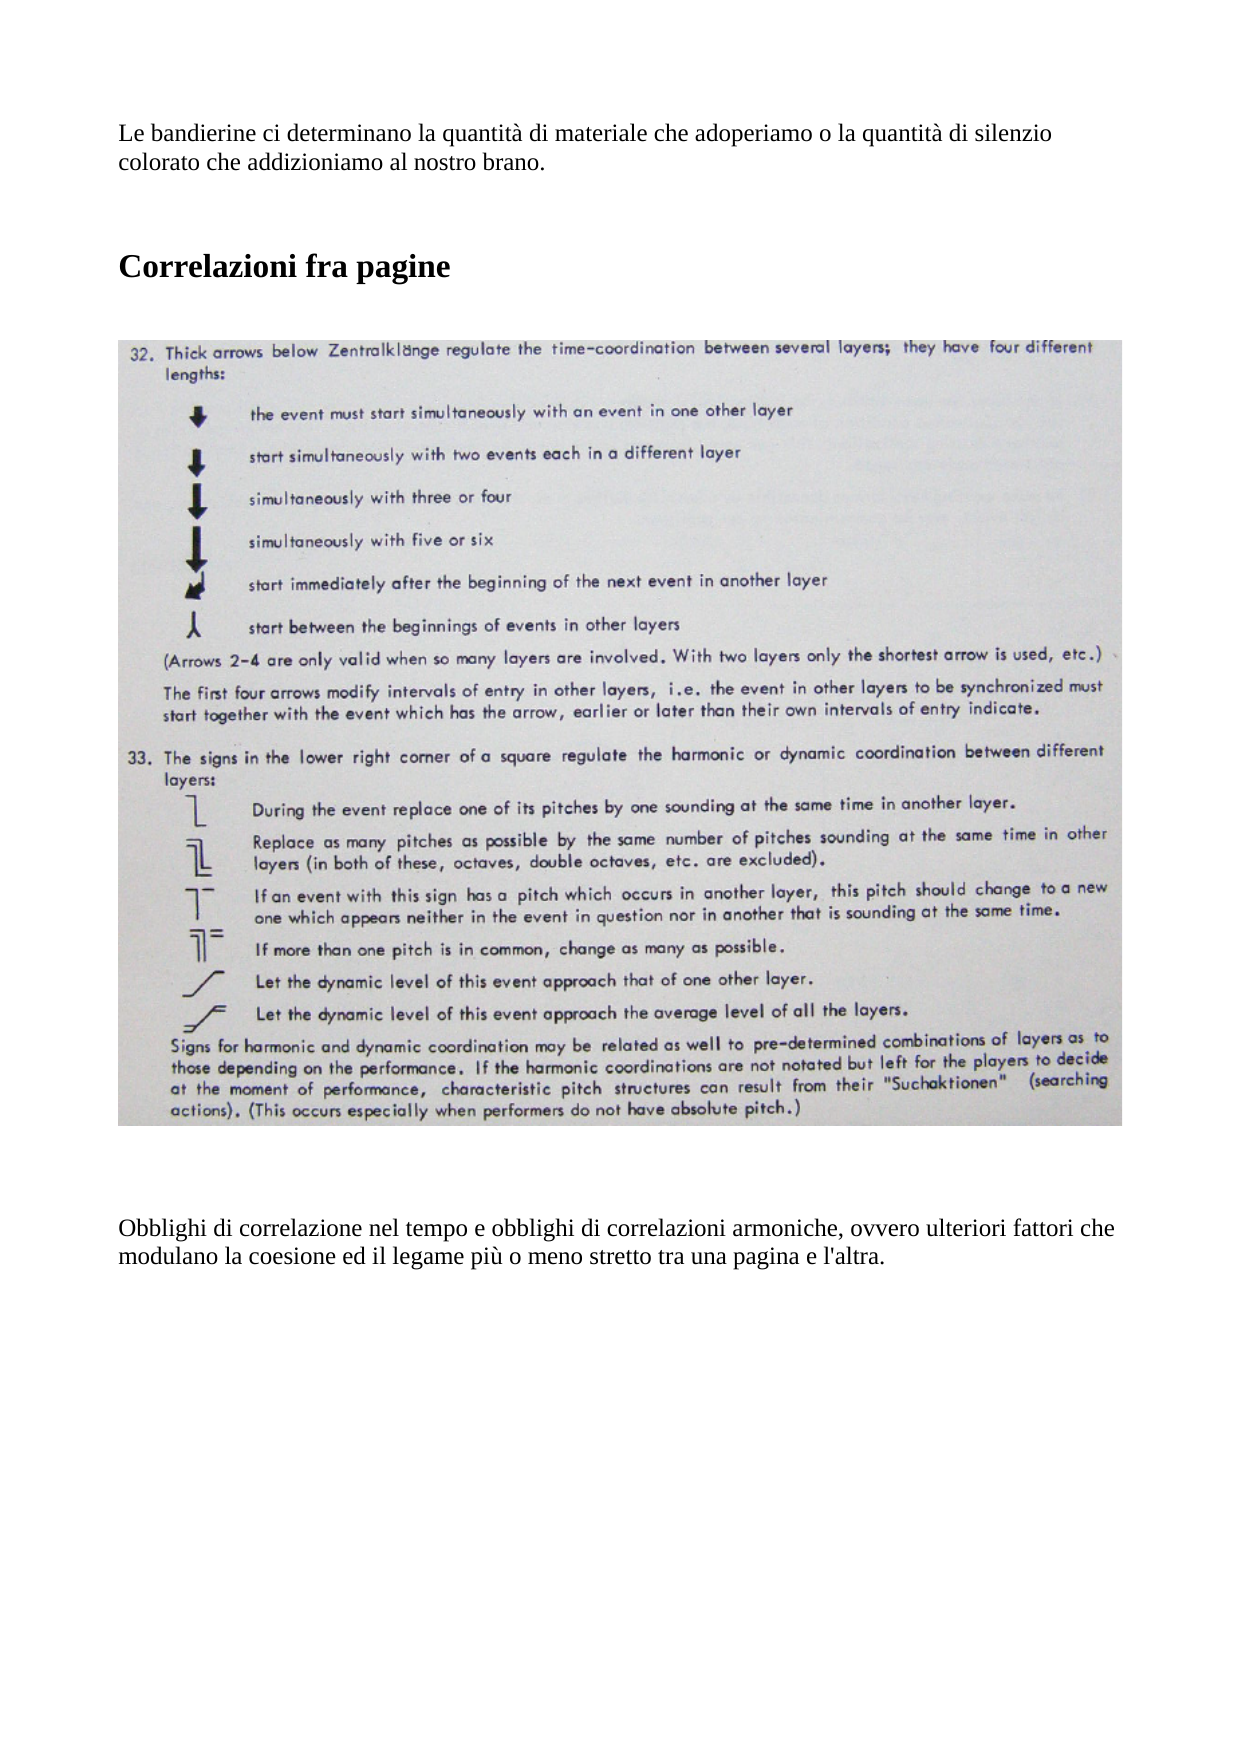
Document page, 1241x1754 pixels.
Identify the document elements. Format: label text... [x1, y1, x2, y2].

subtitle Correlazioni fra pagine [118, 246, 1122, 284]
text Obblighi di correlazione nel tempo e obblighi di correlazioni armoniche, ovvero ulteriori fattori che modulano la coesione ed il legame più o meno stretto tra una pagina e l'altra. [118, 1213, 1122, 1270]
text Le bandierine ci determinano la quantità di materiale che adoperiamo o la quantità di silenzio colorato che addizioniamo al nostro brano. [118, 118, 1122, 176]
picture [118, 340, 1123, 1126]
